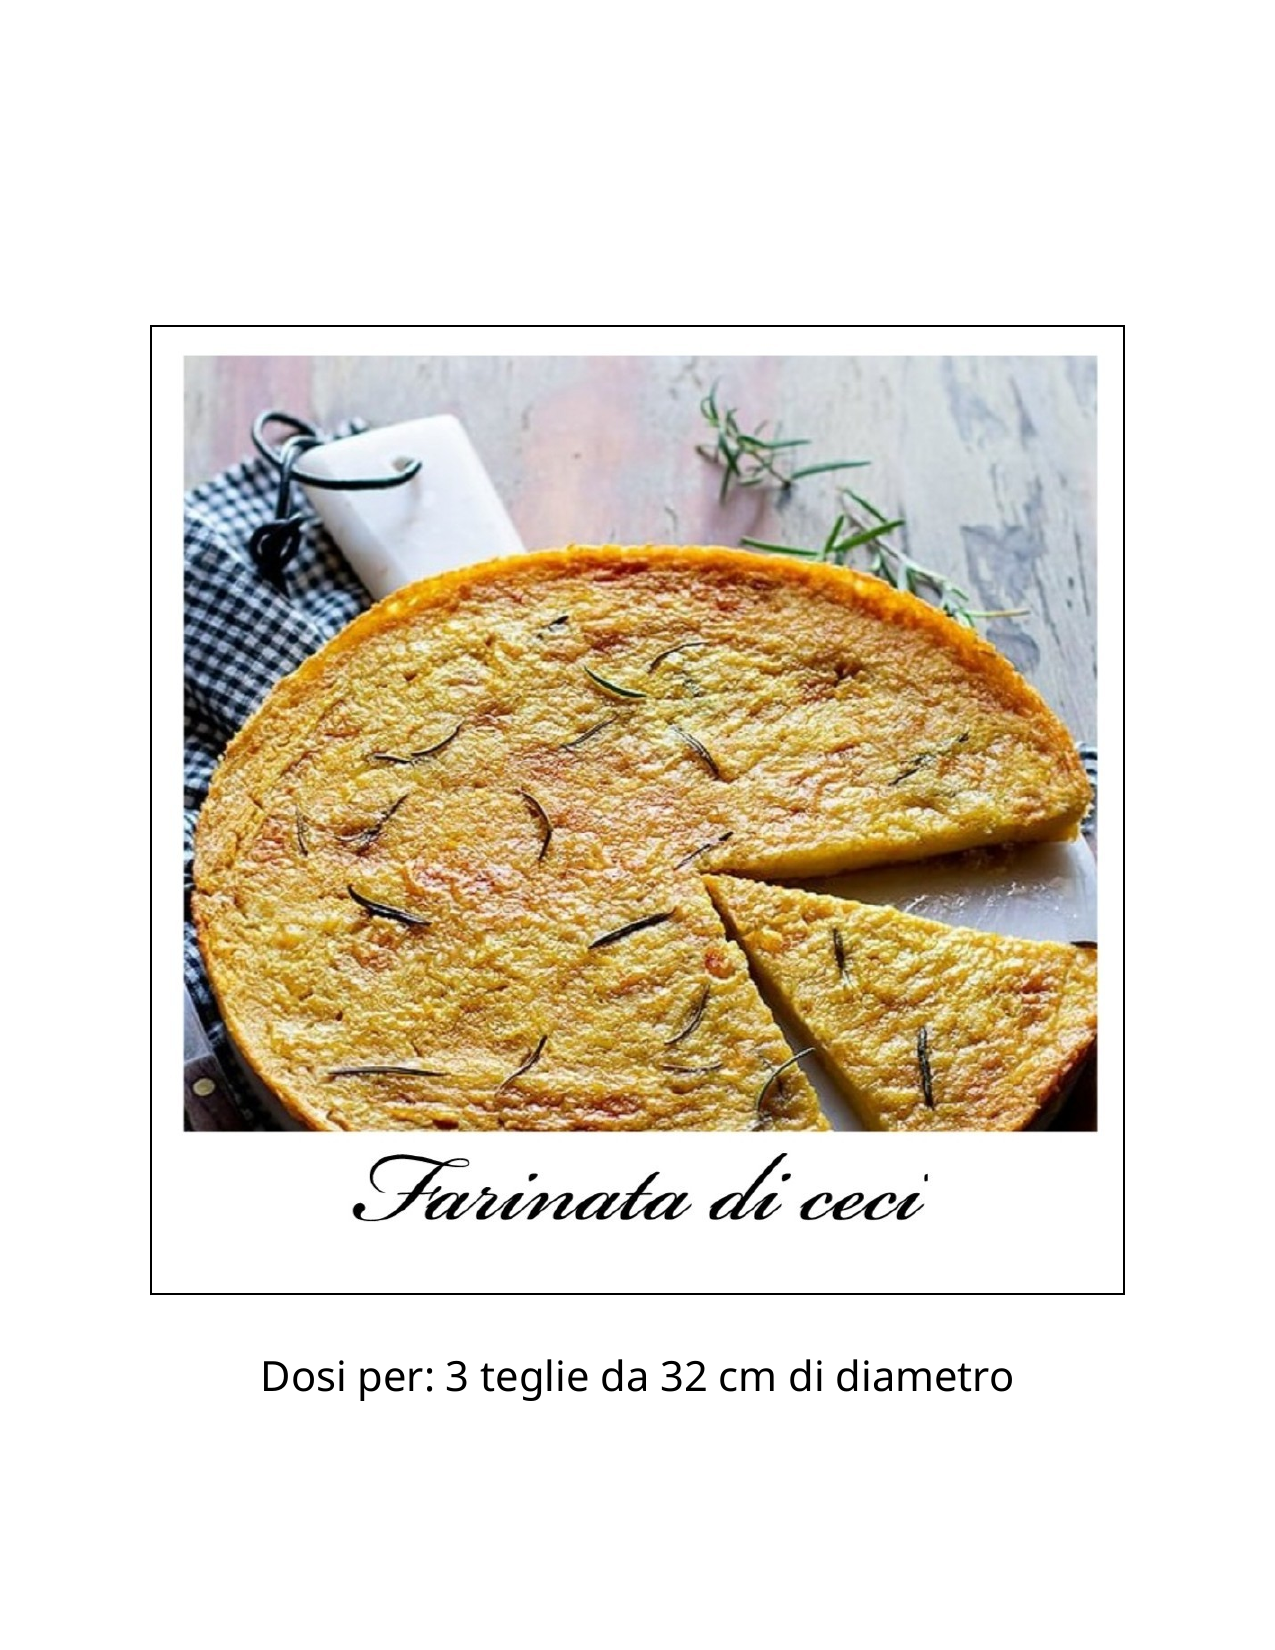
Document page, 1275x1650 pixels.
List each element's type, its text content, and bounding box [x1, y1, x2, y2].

picture [155, 330, 1120, 1291]
list Dosi per: 3 teglie da 32 cm di diametro [150, 1347, 1125, 1404]
